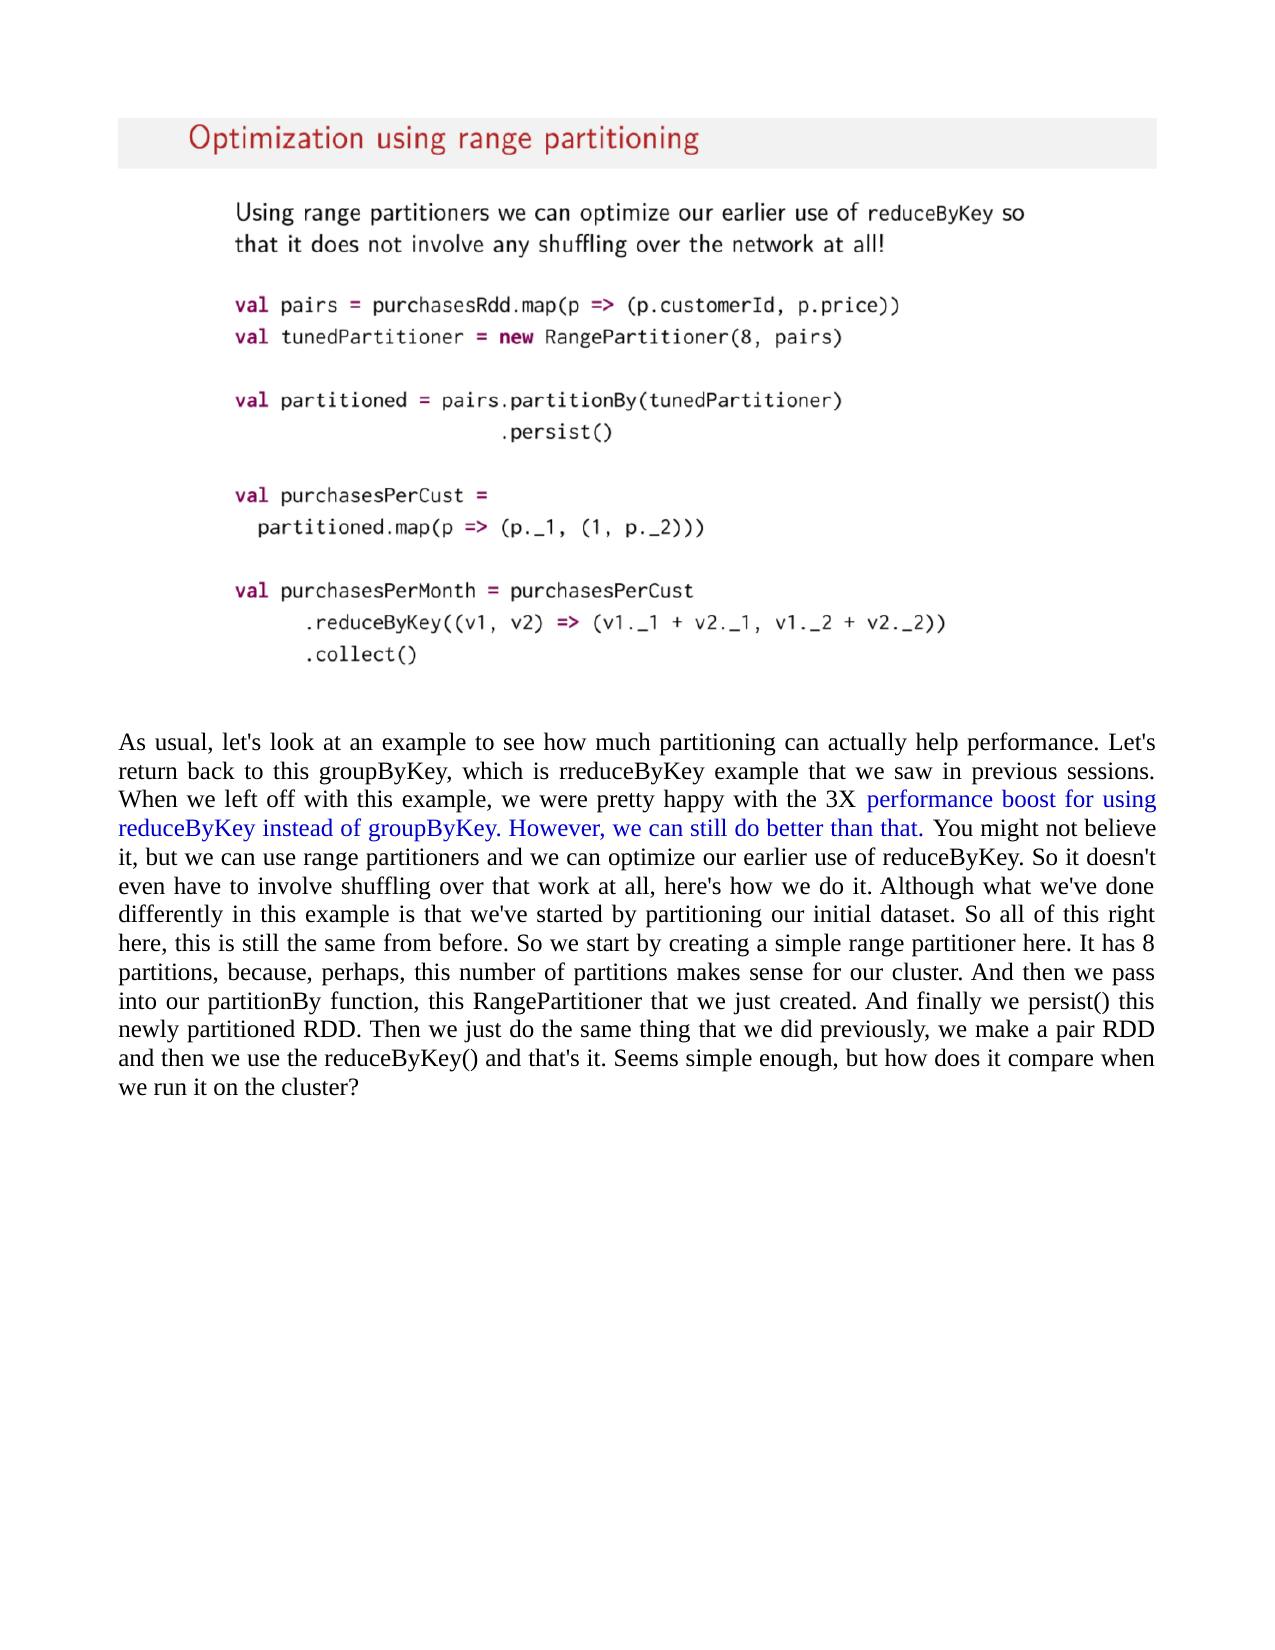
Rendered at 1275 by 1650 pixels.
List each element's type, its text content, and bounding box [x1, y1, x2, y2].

text As usual, let's look at an example to see how much partitioning can actually help performance. Let's return back to this groupByKey, which is rreduceByKey example that we saw in previous sessions. When we left off with this example, we were pretty happy with the 3X performance boost for using reduceByKey instead of groupByKey. However, we can still do better than that. You might not believe it, but we can use range partitioners and we can optimize our earlier use of reduceByKey. So it doesn't even have to involve shuffling over that work at all, here's how we do it. Although what we've done differently in this example is that we've started by partitioning our initial dataset. So all of this right here, this is still the same from before. So we start by creating a simple range partitioner here. It has 8 partitions, because, perhaps, this number of partitions makes sense for our cluster. And then we pass into our partitionBy function, this RangePartitioner that we just created. And finally we persist() this newly partitioned RDD. Then we just do the same thing that we did previously, we make a pair RDD and then we use the reduceByKey() and that's it. Seems simple enough, but how does it compare when we run it on the cluster? [118, 727, 1157, 1101]
picture [118, 118, 1157, 670]
